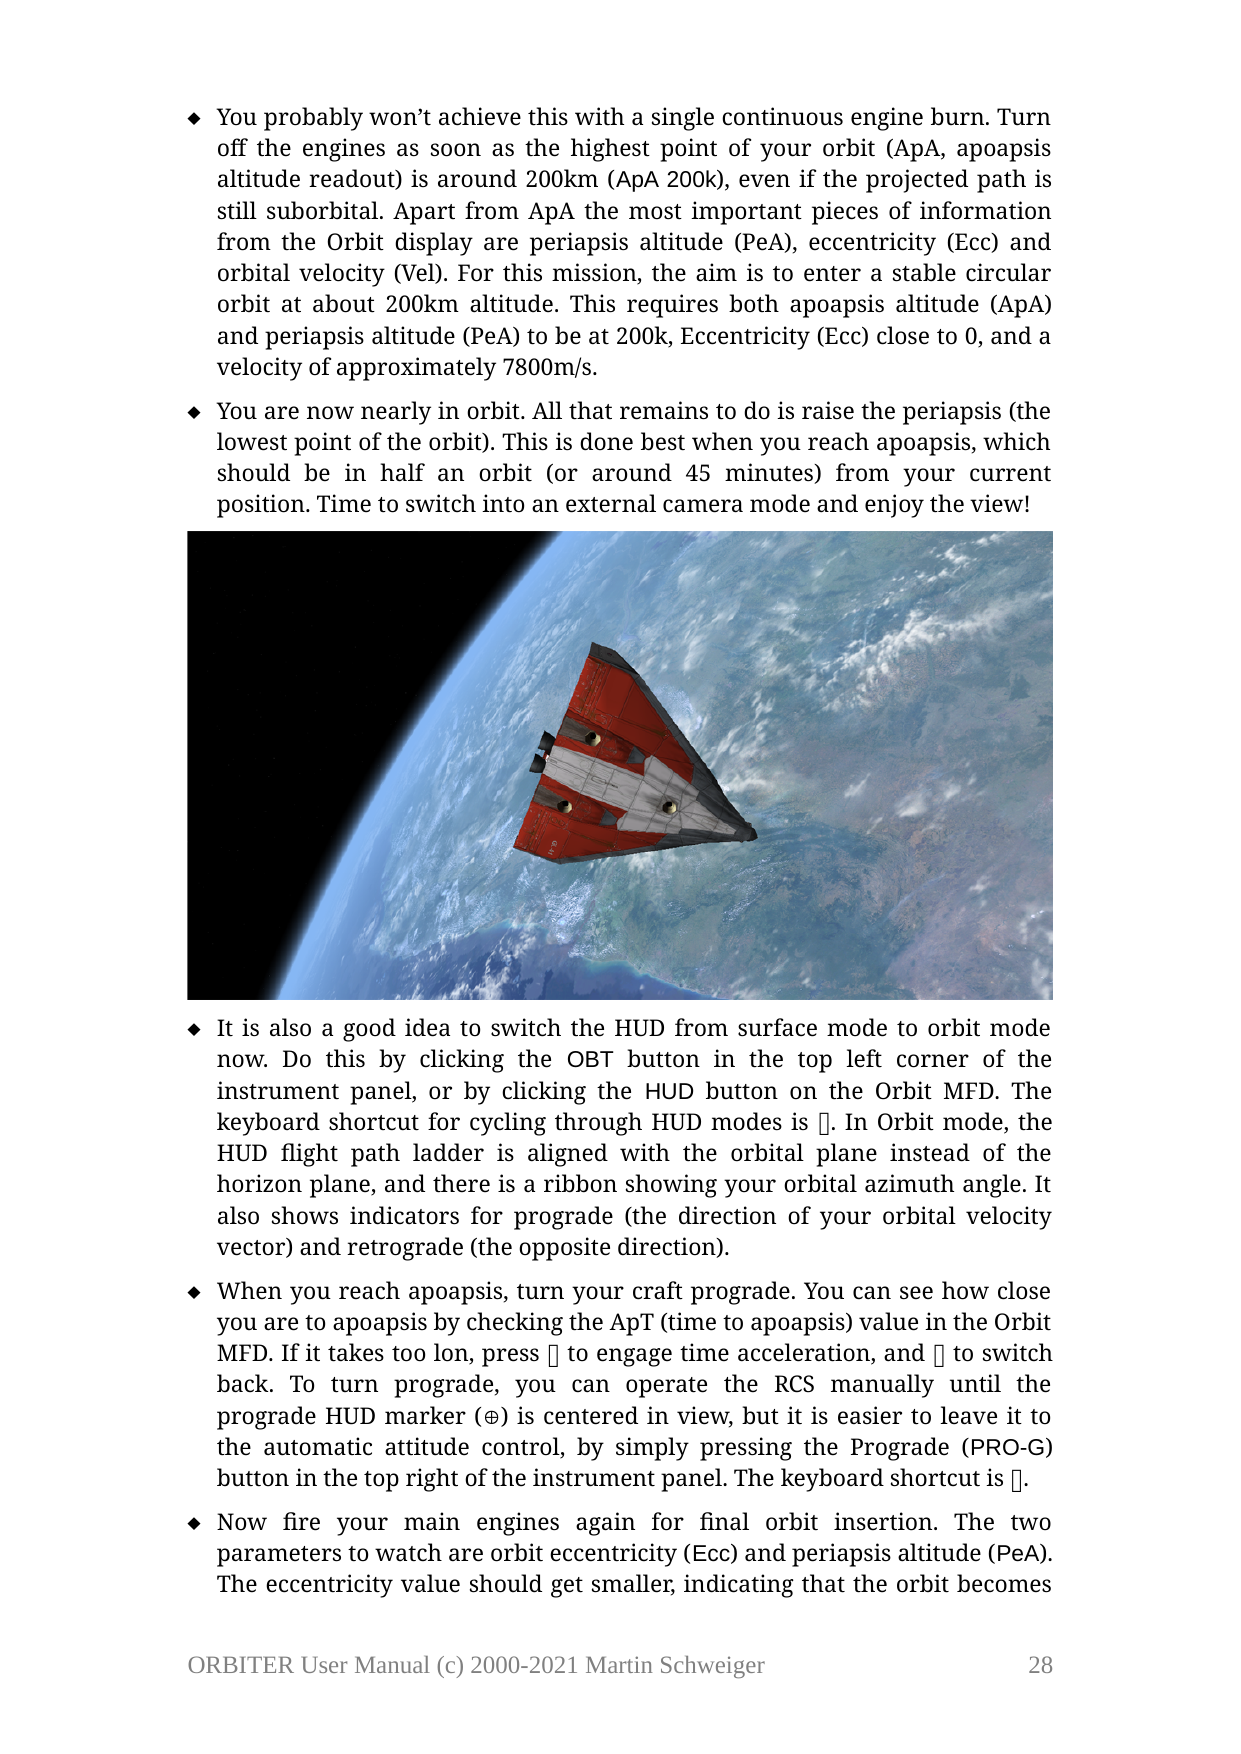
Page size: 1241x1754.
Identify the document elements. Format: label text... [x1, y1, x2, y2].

list When you reach apoapsis, turn your craft prograde. You can see how close you are to apoapsis by checking the ApT (time to apoapsis) value in the Orbit MFD. If it takes too lon, press  to engage time acceleration, and  to switch back. To turn prograde, you can operate the RCS manually until the prograde HUD marker () is centered in view, but it is easier to leave it to the automatic attitude control, by simply pressing the Prograde (PRO-G) button in the top right of the instrument panel. The keyboard shortcut is . [187, 1274, 1053, 1493]
list It is also a good idea to switch the HUD from surface mode to orbit mode now. Do this by clicking the OBT button in the top left corner of the instrument panel, or by clicking the HUD button on the Orbit MFD. The keyboard shortcut for cycling through HUD modes is . In Orbit mode, the HUD flight path ladder is aligned with the orbital plane instead of the horizon plane, and there is a ribbon showing your orbital azimuth angle. It also shows indicators for prograde (the direction of your orbital velocity vector) and retrograde (the opposite direction). [187, 1000, 1053, 1262]
picture [187, 531, 1053, 1000]
list Now fire your main engines again for final orbit insertion. The two parameters to watch are orbit eccentricity (Ecc) and periapsis altitude (PeA). The eccentricity value should get smaller, indicating that the orbit becomes [187, 1505, 1053, 1599]
list You are now nearly in orbit. All that remains to do is raise the periapsis (the lowest point of the orbit). This is done best when you reach apoapsis, which should be in half an orbit (or around 45 minutes) from your current position. Time to switch into an external camera mode and enjoy the view! [187, 394, 1053, 519]
list You probably won’t achieve this with a single continuous engine burn. Turn off the engines as soon as the highest point of your orbit (ApA, apoapsis altitude readout) is around 200km (ApA 200k), even if the projected path is still suborbital. Apart from ApA the most important pieces of information from the Orbit display are periapsis altitude (PeA), eccentricity (Ecc) and orbital velocity (Vel). For this mission, the aim is to enter a stable circular orbit at about 200km altitude. This requires both apoapsis altitude (ApA) and periapsis altitude (PeA) to be at 200k, Eccentricity (Ecc) close to 0, and a velocity of approximately 7800m/s. [187, 100, 1053, 382]
